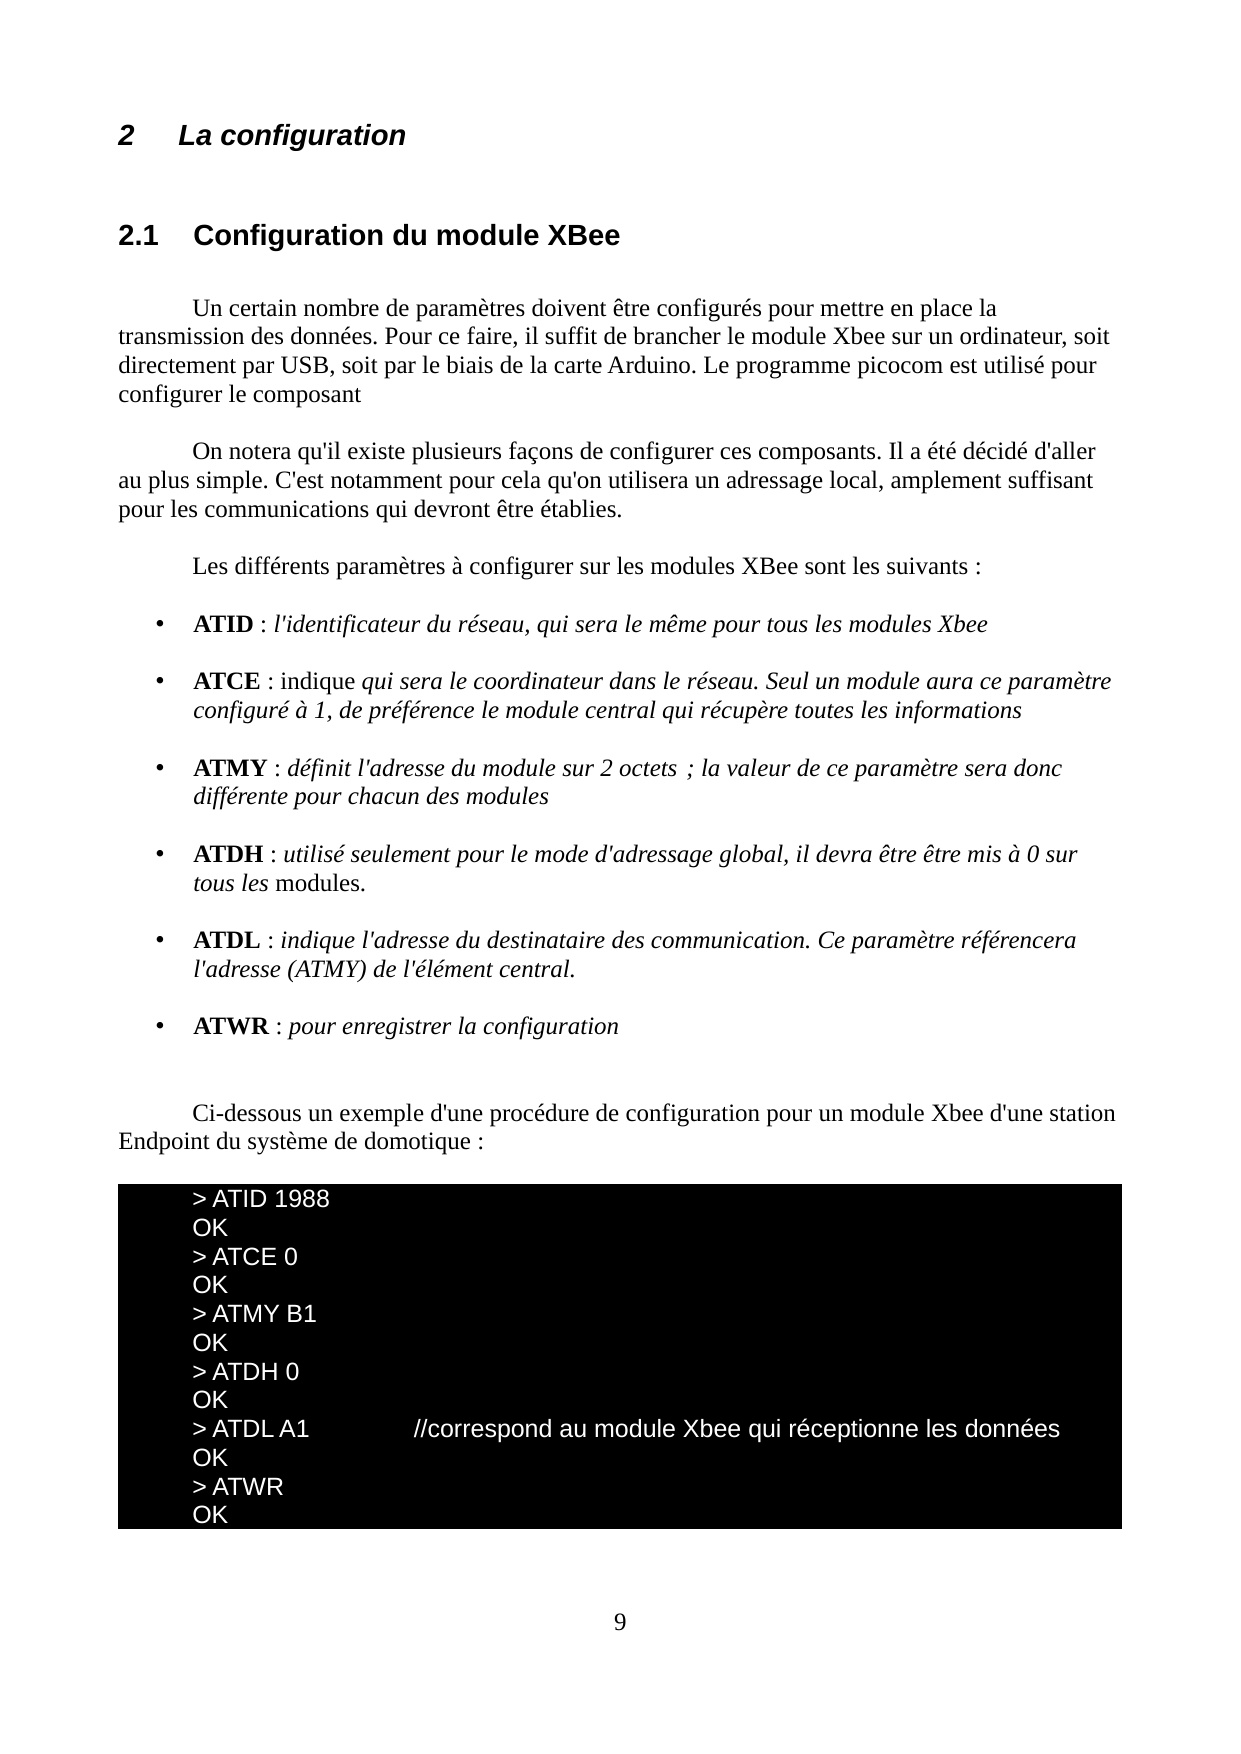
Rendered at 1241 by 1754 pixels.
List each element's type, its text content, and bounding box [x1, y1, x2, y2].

text OK [118, 1213, 1122, 1241]
text > ATID 1988 [118, 1184, 1122, 1213]
text > ATMY B1 [118, 1299, 1122, 1328]
text OK [118, 1500, 1122, 1529]
subtitle Configuration du module XBee [118, 218, 1122, 251]
list ATDH : utilisé seulement pour le mode d'adressage global, il devra être être mis à 0 sur tous les modules. [156, 839, 1122, 896]
text > ATDL A1 //correspond au module Xbee qui réceptionne les données [118, 1414, 1122, 1443]
text Les différents paramètres à configurer sur les modules XBee sont les suivants : [118, 551, 1122, 580]
text OK [118, 1385, 1122, 1414]
text OK [118, 1443, 1122, 1471]
text Ci-dessous un exemple d'une procédure de configuration pour un module Xbee d'une station Endpoint du système de domotique : [118, 1098, 1122, 1155]
text On notera qu'il existe plusieurs façons de configurer ces composants. Il a été décidé d'aller au plus simple. C'est notamment pour cela qu'on utilisera un adressage local, amplement suffisant pour les communications qui devront être établies. [118, 436, 1122, 523]
text > ATDH 0 [118, 1356, 1122, 1385]
list ATCE : indique qui sera le coordinateur dans le réseau. Seul un module aura ce paramètre configuré à 1, de préférence le module central qui récupère toutes les informations [156, 666, 1122, 724]
text > ATCE 0 [118, 1241, 1122, 1270]
list ATMY : définit l'adresse du module sur 2 octets ; la valeur de ce paramètre sera donc différente pour chacun des modules [156, 753, 1122, 810]
list ATID : l'identificateur du réseau, qui sera le même pour tous les modules Xbee [156, 609, 1122, 638]
list ATDL : indique l'adresse du destinataire des communication. Ce paramètre référencera l'adresse (ATMY) de l'élément central. [156, 925, 1122, 983]
text OK [118, 1270, 1122, 1299]
list ATWR : pour enregistrer la configuration [156, 1011, 1122, 1040]
text OK [118, 1328, 1122, 1356]
subtitle La configuration [118, 118, 1122, 152]
text > ATWR [118, 1471, 1122, 1500]
text Un certain nombre de paramètres doivent être configurés pour mettre en place la transmission des données. Pour ce faire, il suffit de brancher le module Xbee sur un ordinateur, soit directement par USB, soit par le biais de la carte Arduino. Le programme picocom est utilisé pour configurer le composant [118, 293, 1122, 408]
